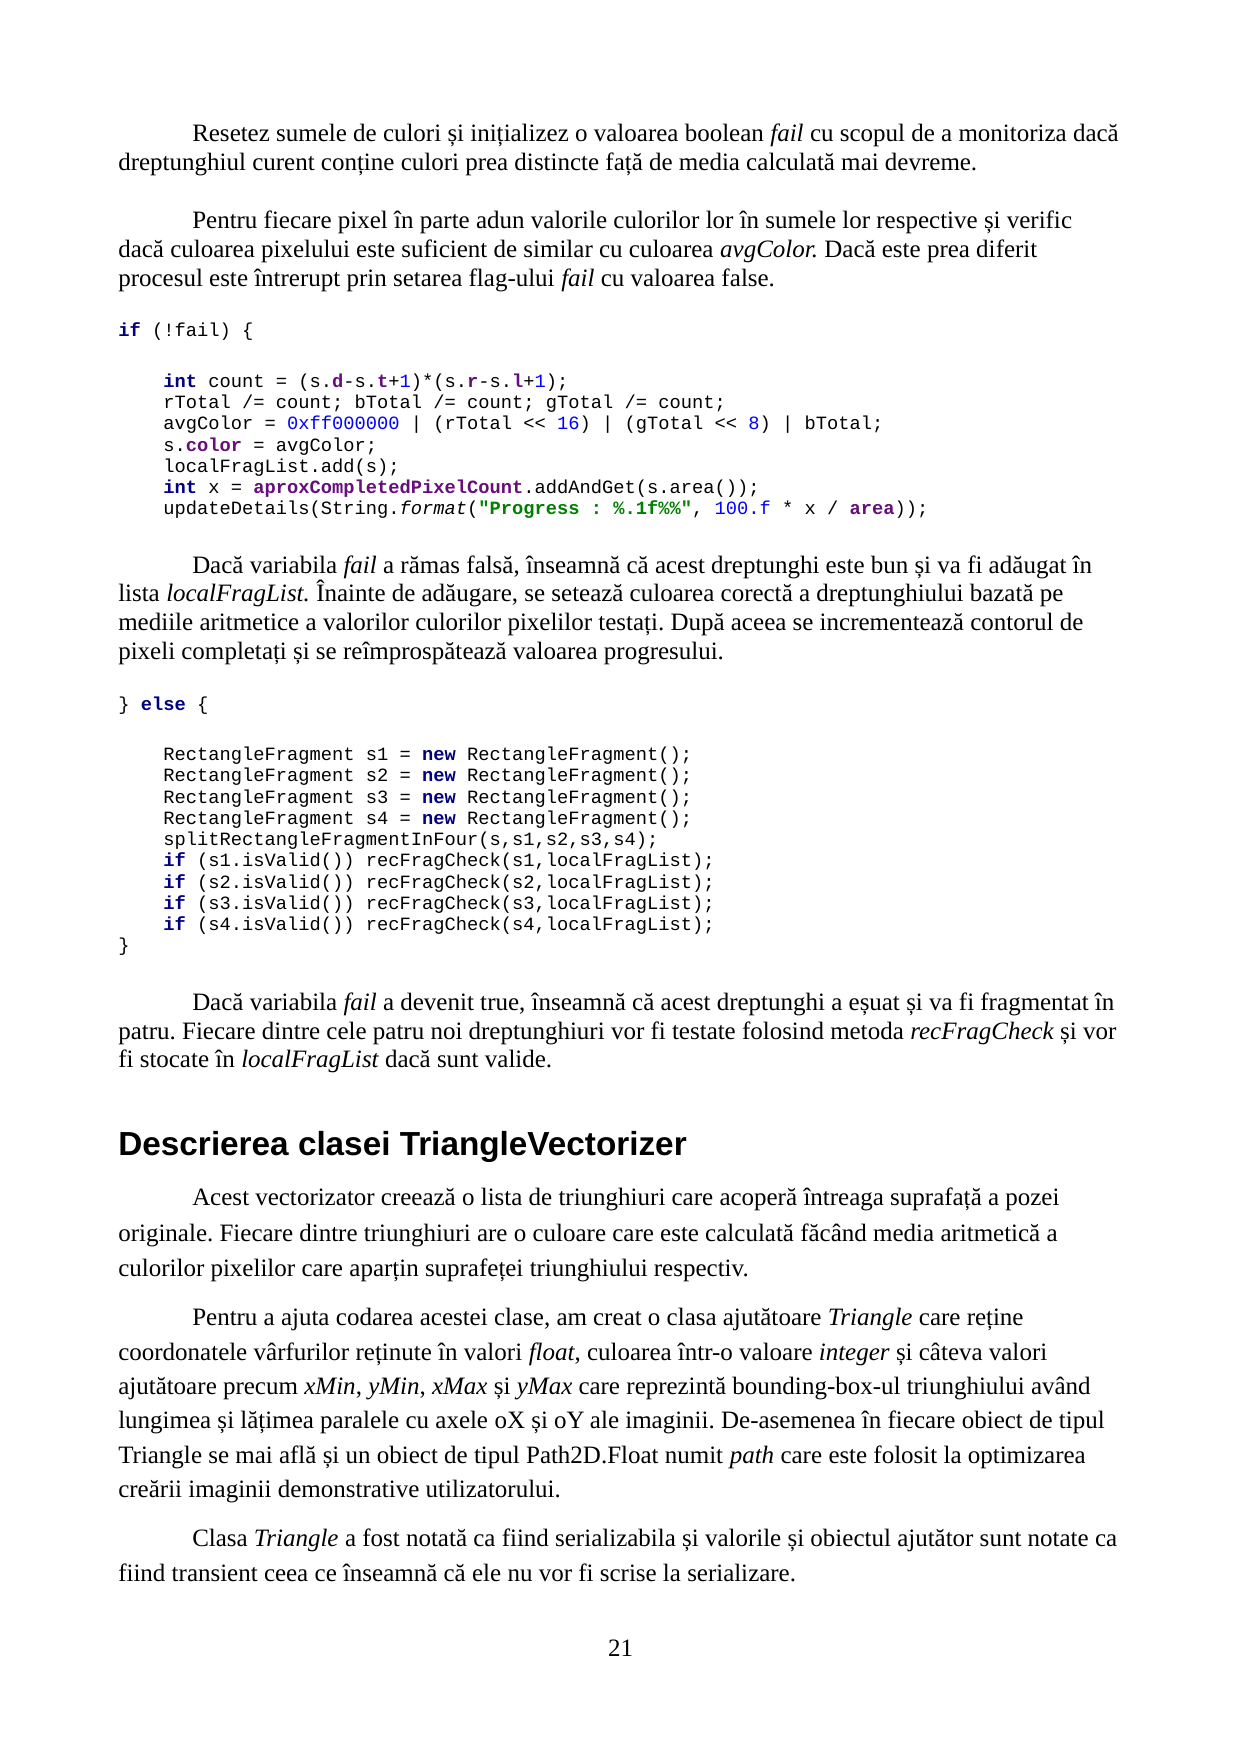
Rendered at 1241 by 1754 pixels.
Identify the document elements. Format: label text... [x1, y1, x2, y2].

text avgColor = 0xff000000 | (rTotal << 16) | (gTotal << 8) | bTotal; [118, 414, 1122, 435]
text int count = (s.d-s.t+1)*(s.r-s.l+1); [118, 372, 1122, 393]
text } [118, 936, 1122, 957]
text Acest vectorizator creează o lista de triunghiuri care acoperă întreaga suprafață a pozei originale. Fiecare dintre triunghiuri are o culoare care este calculată făcând media aritmetică a culorilor pixelilor care aparțin suprafeței triunghiului respectiv. [118, 1174, 1122, 1282]
text rTotal /= count; bTotal /= count; gTotal /= count; [118, 393, 1122, 414]
text Resetez sumele de culori și inițializez o valoarea boolean fail cu scopul de a monitoriza dacă dreptunghiul curent conține culori prea distincte față de media calculată mai devreme. [118, 118, 1122, 176]
text Pentru fiecare pixel în parte adun valorile culorilor lor în sumele lor respective și verific dacă culoarea pixelului este suficient de similar cu culoarea avgColor. Dacă este prea diferit procesul este întrerupt prin setarea flag-ului fail cu valoarea false. [118, 205, 1122, 291]
text if (s2.isValid()) recFragCheck(s2,localFragList); [118, 872, 1122, 894]
text if (!fail) { [118, 321, 1122, 342]
text updateDetails(String.format("Progress : %.1f%%", 100.f * x / area)); [118, 499, 1122, 520]
text } else { [118, 694, 1122, 716]
subtitle Descrierea clasei TriangleVectorizer [118, 1123, 1122, 1162]
text s.color = avgColor; [118, 435, 1122, 457]
text Dacă variabila fail a devenit true, înseamnă că acest dreptunghi a eșuat și va fi fragmentat în patru. Fiecare dintre cele patru noi dreptunghiuri vor fi testate folosind metoda recFragCheck și vor fi stocate în localFragList dacă sunt valide. [118, 987, 1122, 1073]
text RectangleFragment s3 = new RectangleFragment(); [118, 787, 1122, 809]
text RectangleFragment s2 = new RectangleFragment(); [118, 766, 1122, 787]
text int x = aproxCompletedPixelCount.addAndGet(s.area()); [118, 478, 1122, 499]
text if (s3.isValid()) recFragCheck(s3,localFragList); [118, 894, 1122, 915]
text Dacă variabila fail a rămas falsă, înseamnă că acest dreptunghi este bun și va fi adăugat în lista localFragList. Înainte de adăugare, se setează culoarea corectă a dreptunghiului bazată pe mediile aritmetice a valorilor culorilor pixelilor testați. După aceea se incrementează contorul de pixeli completați și se reîmprospătează valoarea progresului. [118, 550, 1122, 665]
text if (s4.isValid()) recFragCheck(s4,localFragList); [118, 915, 1122, 936]
text Clasa Triangle a fost notată ca fiind serializabila și valorile și obiectul ajutător sunt notate ca fiind transient ceea ce înseamnă că ele nu vor fi scrise la serializare. [118, 1523, 1122, 1587]
text localFragList.add(s); [118, 457, 1122, 478]
text Pentru a ajuta codarea acestei clase, am creat o clasa ajutătoare Triangle care reține coordonatele vârfurilor reținute în valori float, culoarea într-o valoare integer și câteva valori ajutătoare precum xMin, yMin, xMax și yMax care reprezintă bounding-box-ul triunghiului având lungimea și lățimea paralele cu axele oX și oY ale imaginii. De-asemenea în fiecare obiect de tipul Triangle se mai află și un obiect de tipul Path2D.Float numit path care este folosit la optimizarea creării imaginii demonstrative utilizatorului. [118, 1302, 1122, 1503]
text RectangleFragment s1 = new RectangleFragment(); [118, 745, 1122, 766]
text splitRectangleFragmentInFour(s,s1,s2,s3,s4); [118, 830, 1122, 851]
text if (s1.isValid()) recFragCheck(s1,localFragList); [118, 851, 1122, 872]
text RectangleFragment s4 = new RectangleFragment(); [118, 809, 1122, 830]
